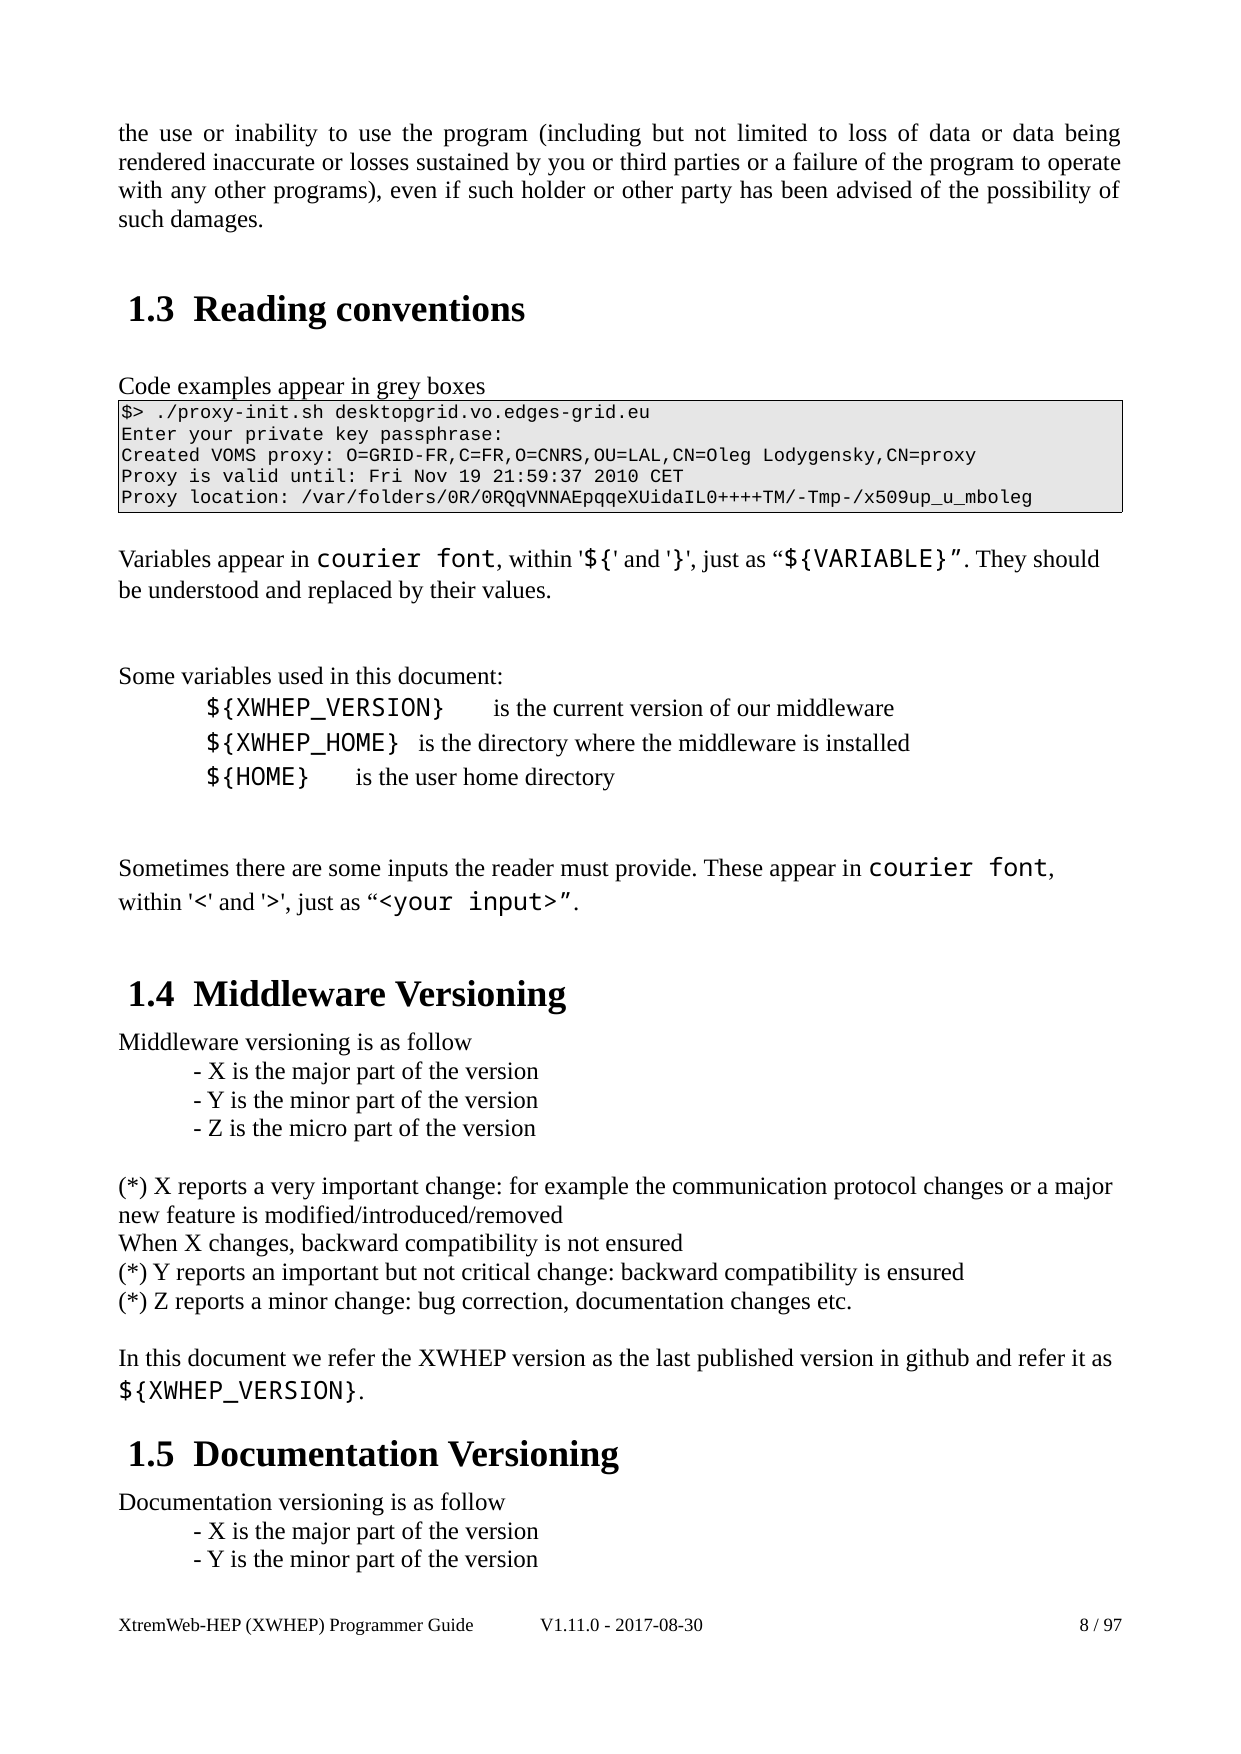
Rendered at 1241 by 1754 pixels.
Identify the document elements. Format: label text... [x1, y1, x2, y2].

text Middleware versioning is as follow [118, 1027, 1122, 1056]
text Documentation versioning is as follow [118, 1487, 1122, 1516]
text Code examples appear in grey boxes [118, 371, 1122, 400]
text - Y is the minor part of the version [118, 1544, 1122, 1573]
text Enter your private key passphrase: [119, 421, 1122, 442]
text Proxy is valid until: Fri Nov 19 21:59:37 2010 CET [119, 464, 1122, 485]
text Created VOMS proxy: O=GRID-FR,C=FR,O=CNRS,OU=LAL,CN=Oleg Lodygensky,CN=proxy [119, 442, 1122, 464]
text (*) X reports a very important change: for example the communication protocol changes or a major new feature is modified/introduced/removed [118, 1171, 1122, 1228]
text - X is the major part of the version [118, 1516, 1122, 1544]
text $> ./proxy-init.sh desktopgrid.vo.edges-grid.eu [119, 401, 1122, 421]
subtitle Documentation Versioning [118, 1431, 1122, 1474]
text Variables appear in courier font, within '${' and '}', just as “${VARIABLE}”. They should be understood and replaced by their values. [118, 541, 1122, 604]
text ${XWHEP_VERSION} is the current version of our middleware [206, 690, 1122, 724]
text - X is the major part of the version [118, 1056, 1122, 1085]
text (*) Z reports a minor change: bug correction, documentation changes etc. [118, 1286, 1122, 1315]
text Sometimes there are some inputs the reader must provide. These appear in courier font, within '<' and '>', just as “<your input>”. [118, 850, 1122, 918]
subtitle Middleware Versioning [118, 972, 1122, 1015]
text ${XWHEP_HOME} is the directory where the middleware is installed [206, 724, 1122, 758]
text In this document we refer the XWHEP version as the last published version in github and refer it as ${XWHEP_VERSION}. [118, 1343, 1122, 1406]
text THE USE OR INABILITY TO USE THE PROGRAM (INCLUDING BUT NOT LIMITED TO LOSS OF DATA OR DATA BEING RENDERED INACCURATE OR LOSSES SUSTAINED BY YOU OR THIRD PARTIES OR A FAILURE OF THE PROGRAM TO OPERATE WITH ANY OTHER PROGRAMS), EVEN IF SUCH HOLDER OR OTHER PARTY HAS BEEN ADVISED OF THE POSSIBILITY OF SUCH DAMAGES. [118, 118, 1122, 233]
text When X changes, backward compatibility is not ensured [118, 1228, 1122, 1257]
text Proxy location: /var/folders/0R/0RQqVNNAEpqqeXUidaIL0++++TM/-Tmp-/x509up_u_mboleg [119, 485, 1122, 512]
text Some variables used in this document: [118, 661, 1122, 690]
text - Z is the micro part of the version [118, 1113, 1122, 1142]
text ${HOME} is the user home directory [206, 758, 1122, 792]
subtitle Reading conventions [118, 287, 1122, 330]
text (*) Y reports an important but not critical change: backward compatibility is ensured [118, 1257, 1122, 1286]
text - Y is the minor part of the version [118, 1085, 1122, 1113]
